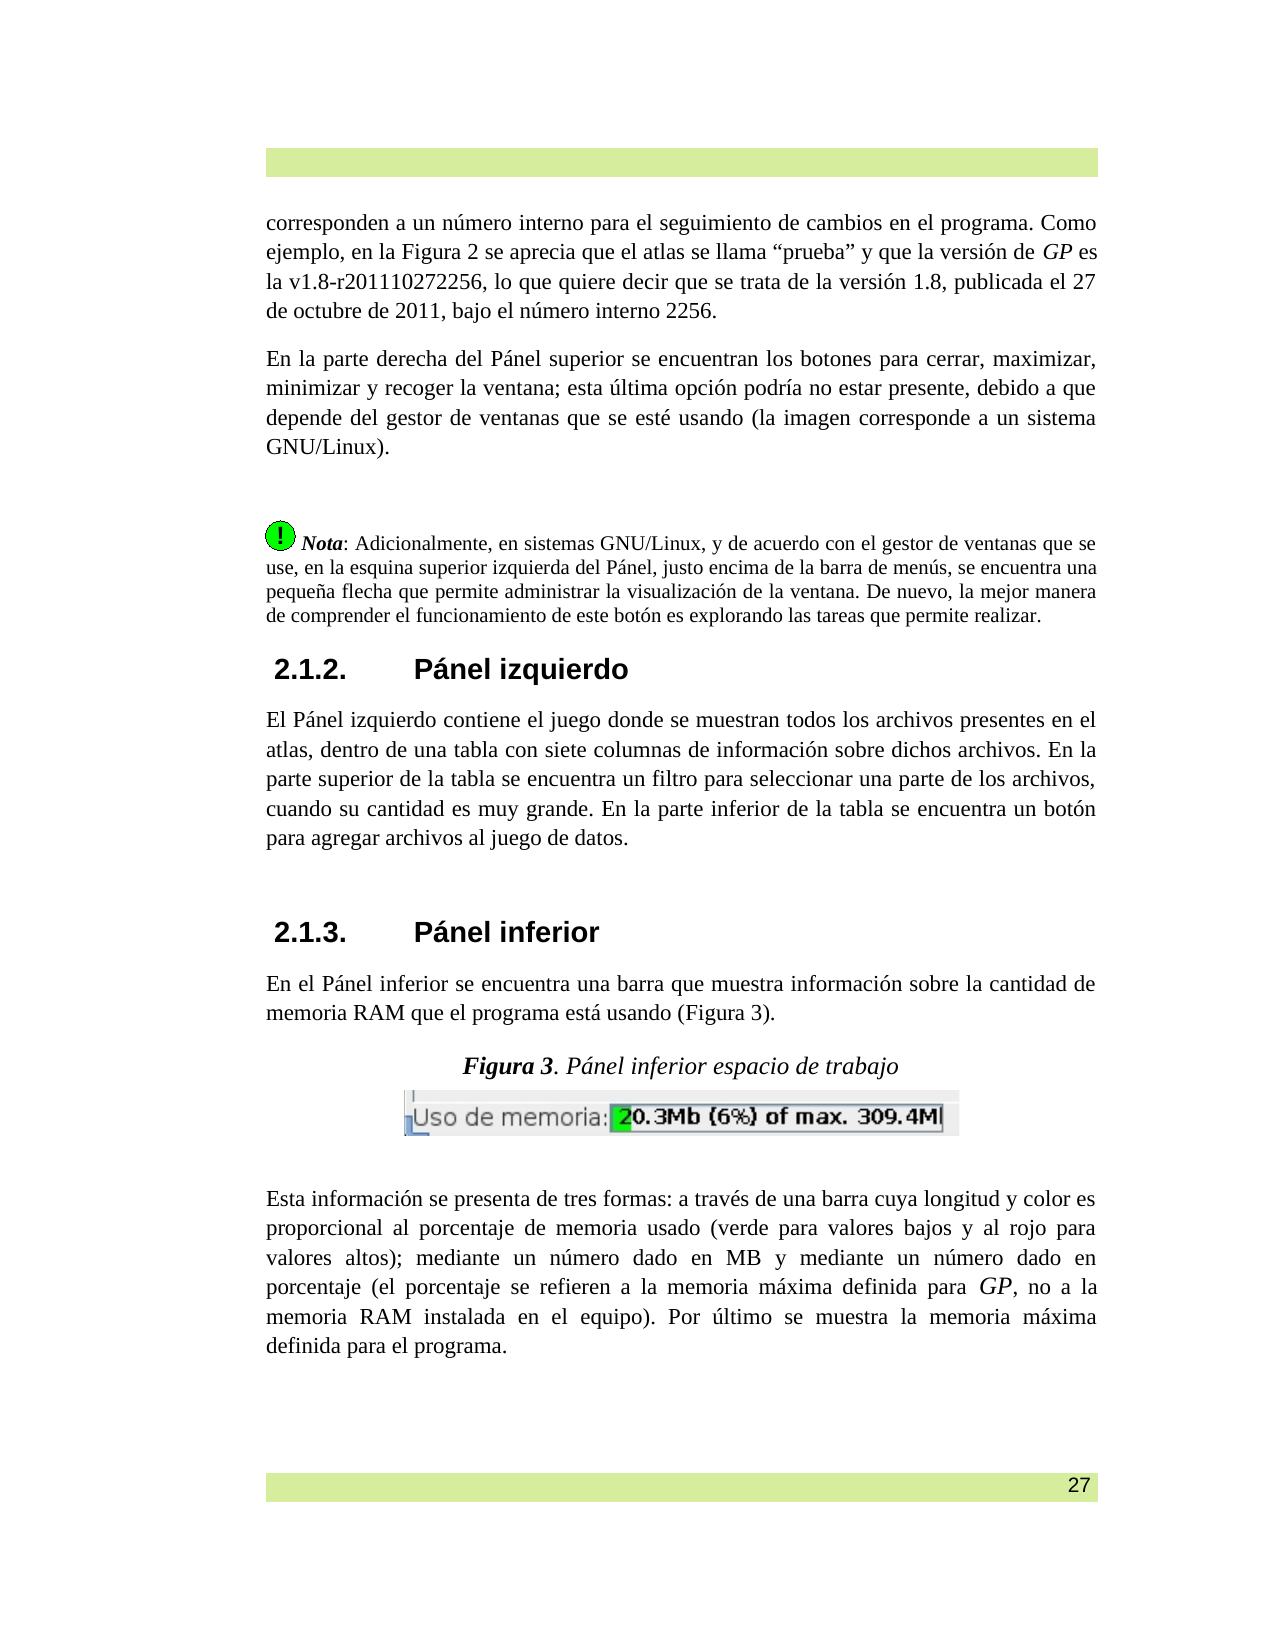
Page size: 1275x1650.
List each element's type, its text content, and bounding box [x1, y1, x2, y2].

text Figura 3. Pánel inferior espacio de trabajo [266, 1051, 1098, 1080]
text Nota: Adicionalmente, en sistemas GNU/Linux, y de acuerdo con el gestor de ventanas que se use, en la esquina superior izquierda del Pánel, justo encima de la barra de menús, se encuentra una pequeña flecha que permite administrar la visualización de la ventana. De nuevo, la mejor manera de comprender el funcionamiento de este botón es explorando las tareas que permite realizar. [266, 521, 1098, 627]
text corresponden a un número interno para el seguimiento de cambios en el programa. Como ejemplo, en la Figura 2 se aprecia que el atlas se llama “prueba” y que la versión de GP es la v1.8-r201110272256, lo que quiere decir que se trata de la versión 1.8, publicada el 27 de octubre de 2011, bajo el número interno 2256. [266, 207, 1098, 324]
subtitle Pánel inferior [266, 915, 1098, 949]
text El Pánel izquierdo contiene el juego donde se muestran todos los archivos presentes en el atlas, dentro de una tabla con siete columnas de información sobre dichos archivos. En la parte superior de la tabla se encuentra un filtro para seleccionar una parte de los archivos, cuando su cantidad es muy grande. En la parte inferior de la tabla se encuentra un botón para agregar archivos al juego de datos. [266, 704, 1098, 852]
subtitle Pánel izquierdo [266, 652, 1098, 686]
text En el Pánel inferior se encuentra una barra que muestra información sobre la cantidad de memoria RAM que el programa está usando (Figura 3). [266, 967, 1098, 1026]
text Esta información se presenta de tres formas: a través de una barra cuya longitud y color es proporcional al porcentaje de memoria usado (verde para valores bajos y al rojo para valores altos); mediante un número dado en MB y mediante un número dado en porcentaje (el porcentaje se refieren a la memoria máxima definida para GP, no a la memoria RAM instalada en el equipo). Por último se muestra la memoria máxima definida para el programa. [266, 1183, 1098, 1360]
picture [404, 1090, 960, 1136]
text En la parte derecha del Pánel superior se encuentran los botones para cerrar, maximizar, minimizar y recoger la ventana; esta última opción podría no estar presente, debido a que depende del gestor de ventanas que se esté usando (la imagen corresponde a un sistema GNU/Linux). [266, 343, 1098, 461]
